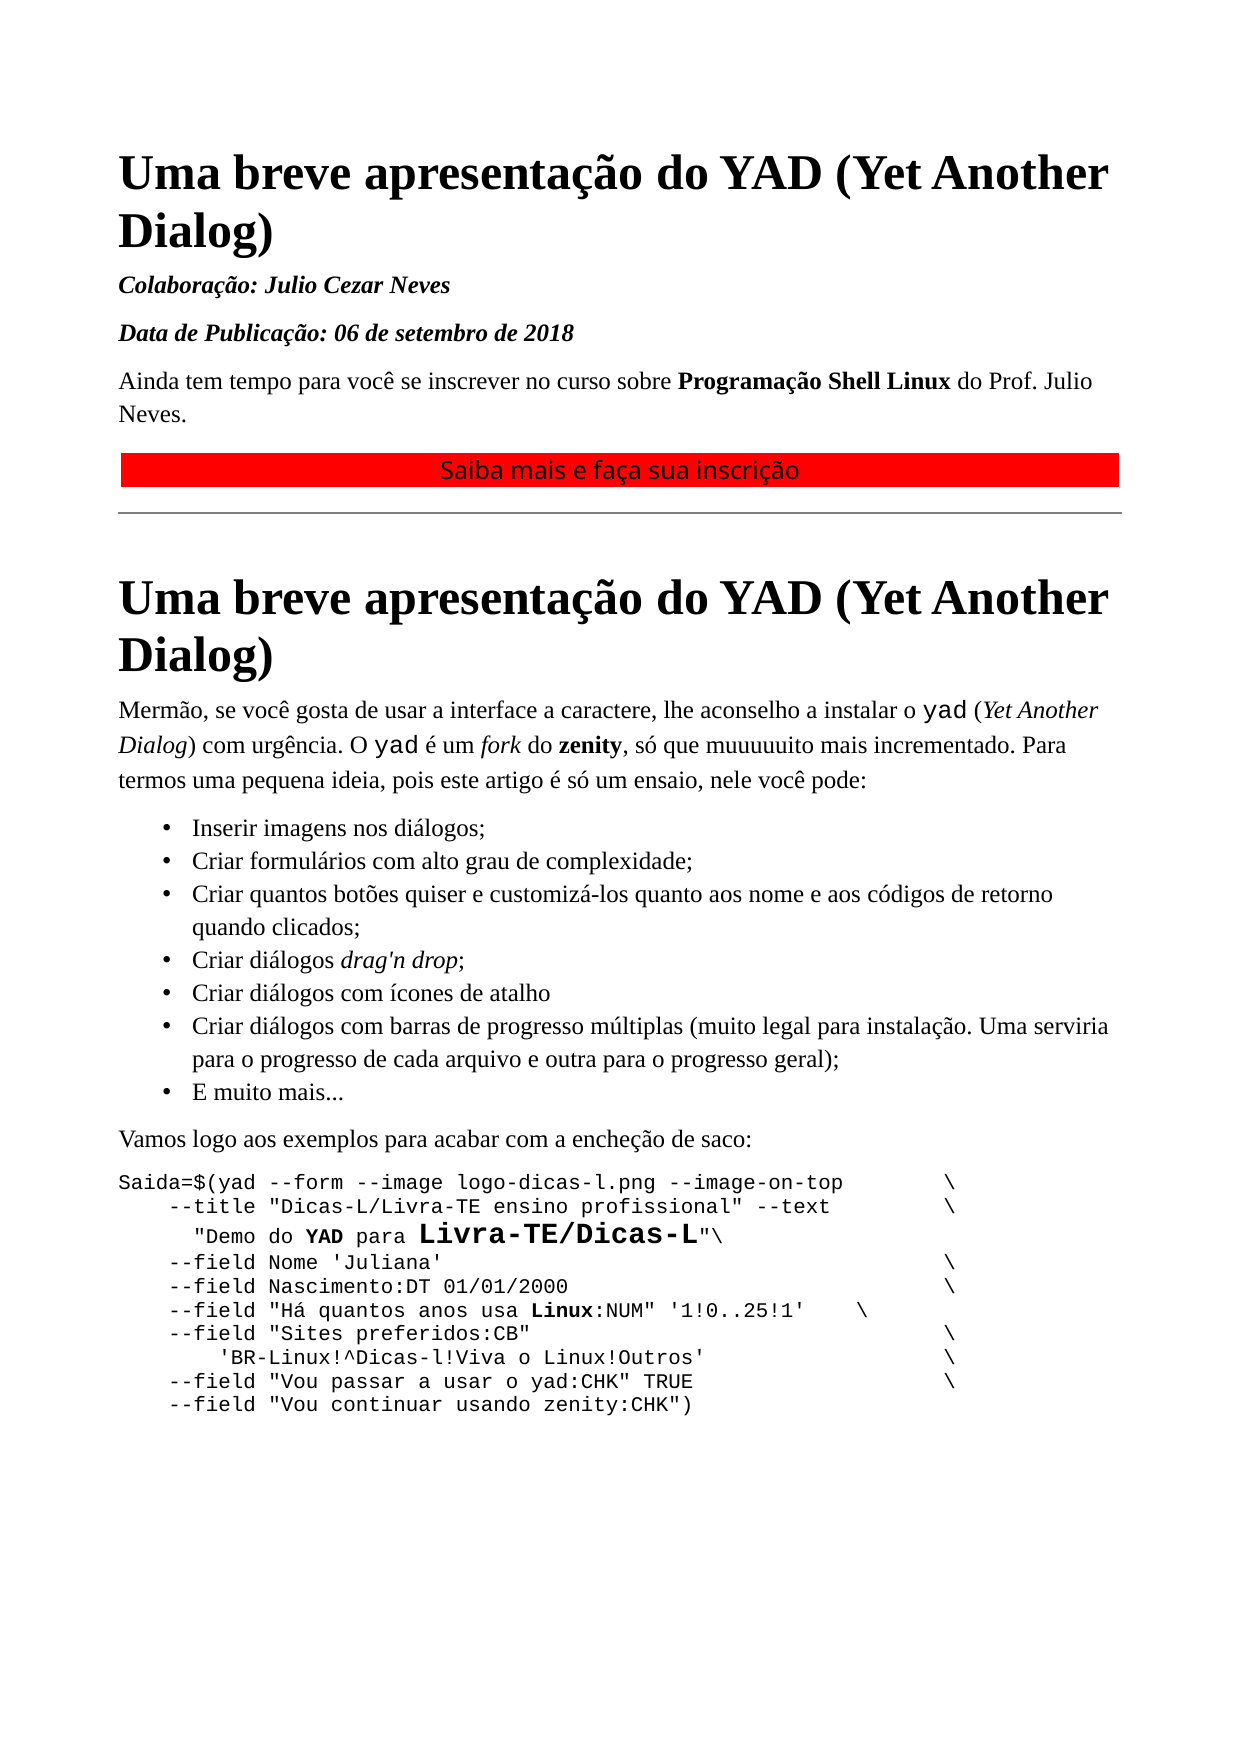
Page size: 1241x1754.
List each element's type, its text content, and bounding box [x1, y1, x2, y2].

text Data de Publicação: 06 de setembro de 2018 [118, 318, 1122, 347]
text --field "Sites preferidos:CB" \ [118, 1323, 1122, 1347]
text Mermão, se você gosta de usar a interface a caractere, lhe aconselho a instalar o yad (Yet Another Dialog) com urgência. O yad é um fork do zenity, só que muuuuuito mais incrementado. Para termos uma pequena ideia, pois este artigo é só um ensaio, nele você pode: [118, 695, 1122, 794]
text Saida=$(yad --form --image logo-dicas-l.png --image-on-top \ [118, 1172, 1122, 1196]
list Criar diálogos com ícones de atalho [162, 978, 1122, 1007]
text --field Nascimento:DT 01/01/2000 \ [118, 1276, 1122, 1300]
list Criar diálogos drag'n drop; [162, 945, 1122, 973]
list Criar diálogos com barras de progresso múltiplas (muito legal para instalação. Uma serviria para o progresso de cada arquivo e outra para o progresso geral); [162, 1011, 1122, 1073]
text --title "Dicas-L/Livra-TE ensino profissional" --text \ [118, 1196, 1122, 1219]
list E muito mais... [162, 1077, 1122, 1106]
text "Demo do YAD para Livra-TE/Dicas-L"\ [118, 1219, 1122, 1252]
text --field "Há quantos anos usa Linux:NUM" '1!0..25!1' \ [118, 1300, 1122, 1323]
text Colaboração: Julio Cezar Neves [118, 271, 1122, 299]
text 'BR-Linux!^Dicas-l!Viva o Linux!Outros' \ [118, 1347, 1122, 1371]
list Criar formulários com alto grau de complexidade; [162, 846, 1122, 874]
list Criar quantos botões quiser e customizá-los quanto aos nome e aos códigos de retorno quando clicados; [162, 879, 1122, 941]
subtitle Uma breve apresentação do YAD (Yet Another Dialog) [118, 143, 1122, 258]
text --field "Vou continuar usando zenity:CHK") [118, 1394, 1122, 1418]
list Inserir imagens nos diálogos; [162, 813, 1122, 841]
text Saiba mais e faça sua inscrição [121, 453, 1119, 487]
text Ainda tem tempo para você se inscrever no curso sobre Programação Shell Linux do Prof. Julio Neves. [118, 366, 1122, 428]
text --field "Vou passar a usar o yad:CHK" TRUE \ [118, 1371, 1122, 1394]
text Vamos logo aos exemplos para acabar com a encheção de saco: [118, 1124, 1122, 1153]
subtitle Uma breve apresentação do YAD (Yet Another Dialog) [118, 567, 1122, 682]
text --field Nome 'Juliana' \ [118, 1252, 1122, 1276]
